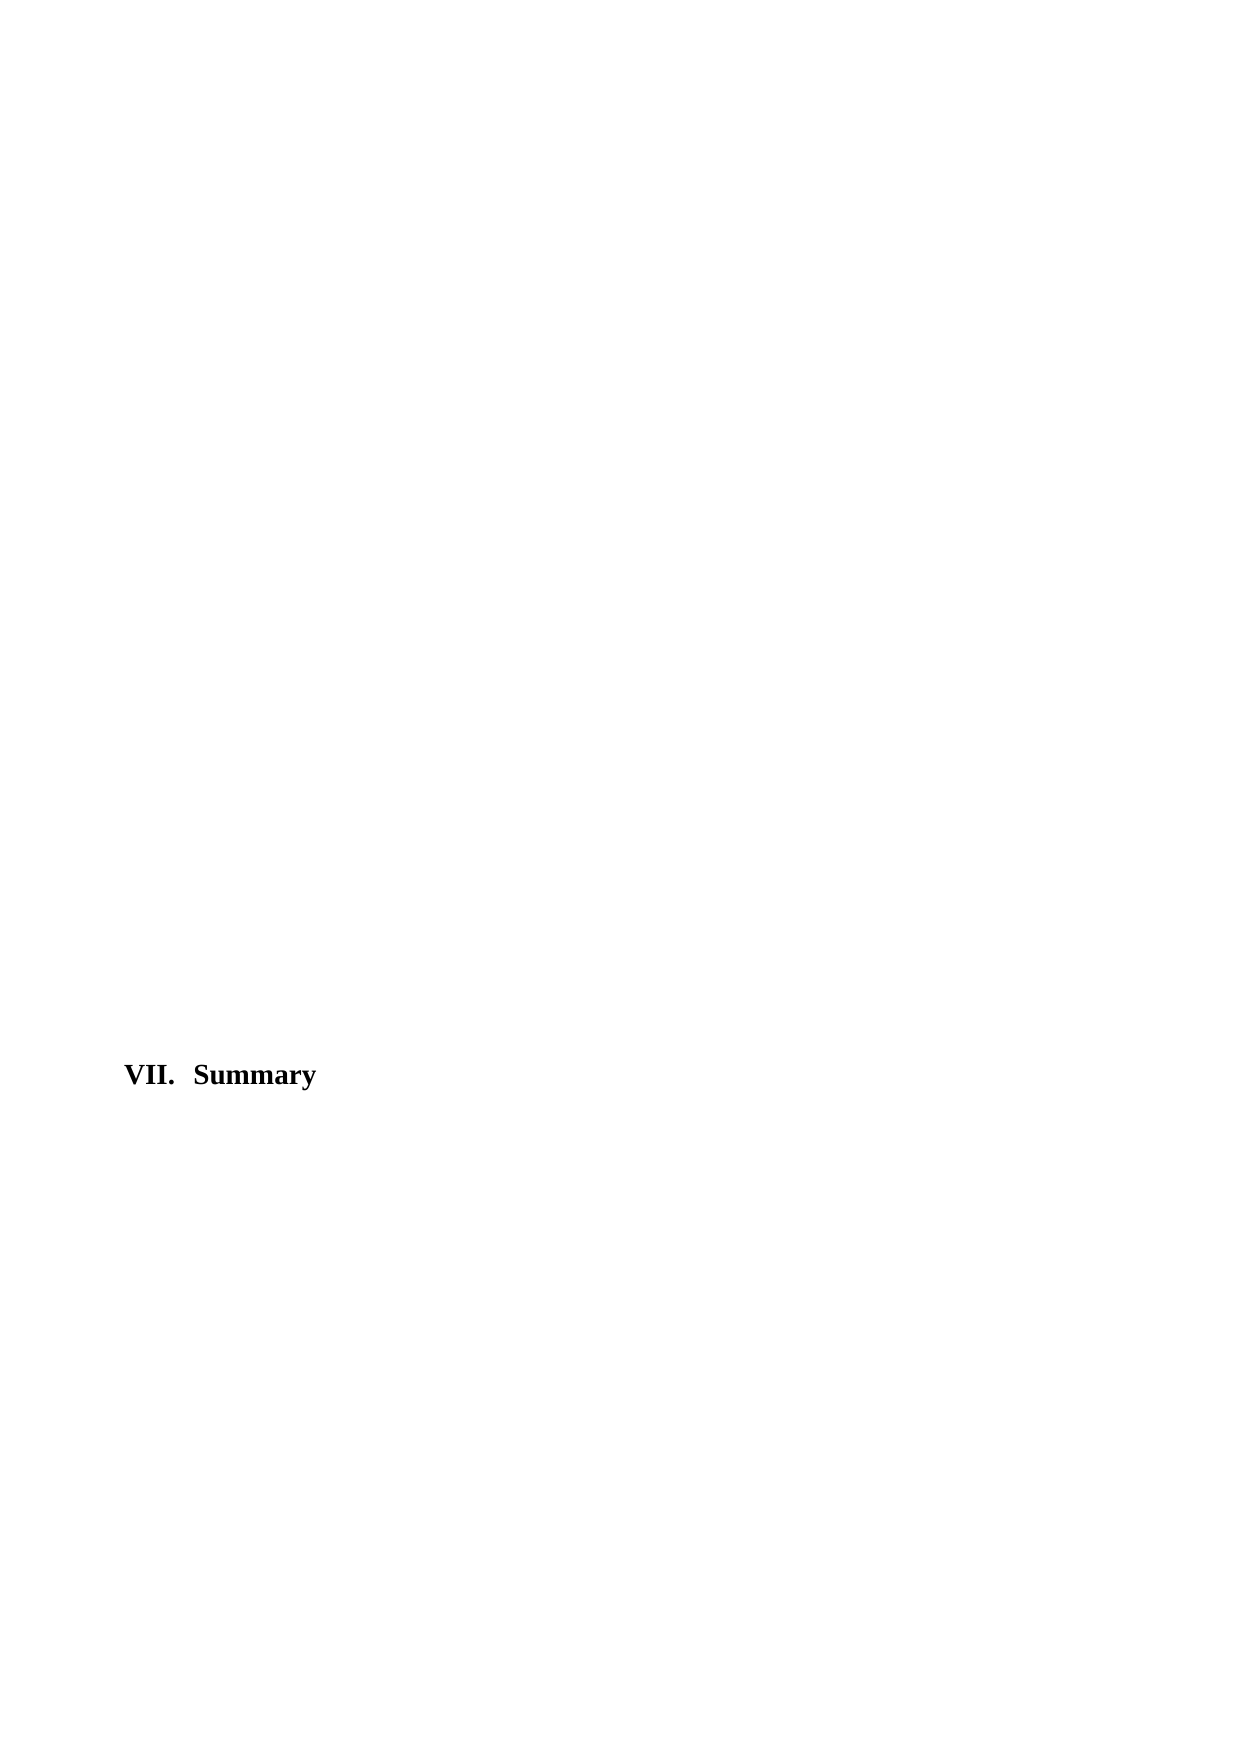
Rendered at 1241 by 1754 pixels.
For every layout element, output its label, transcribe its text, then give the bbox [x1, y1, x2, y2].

list Summary [175, 1057, 1122, 1091]
